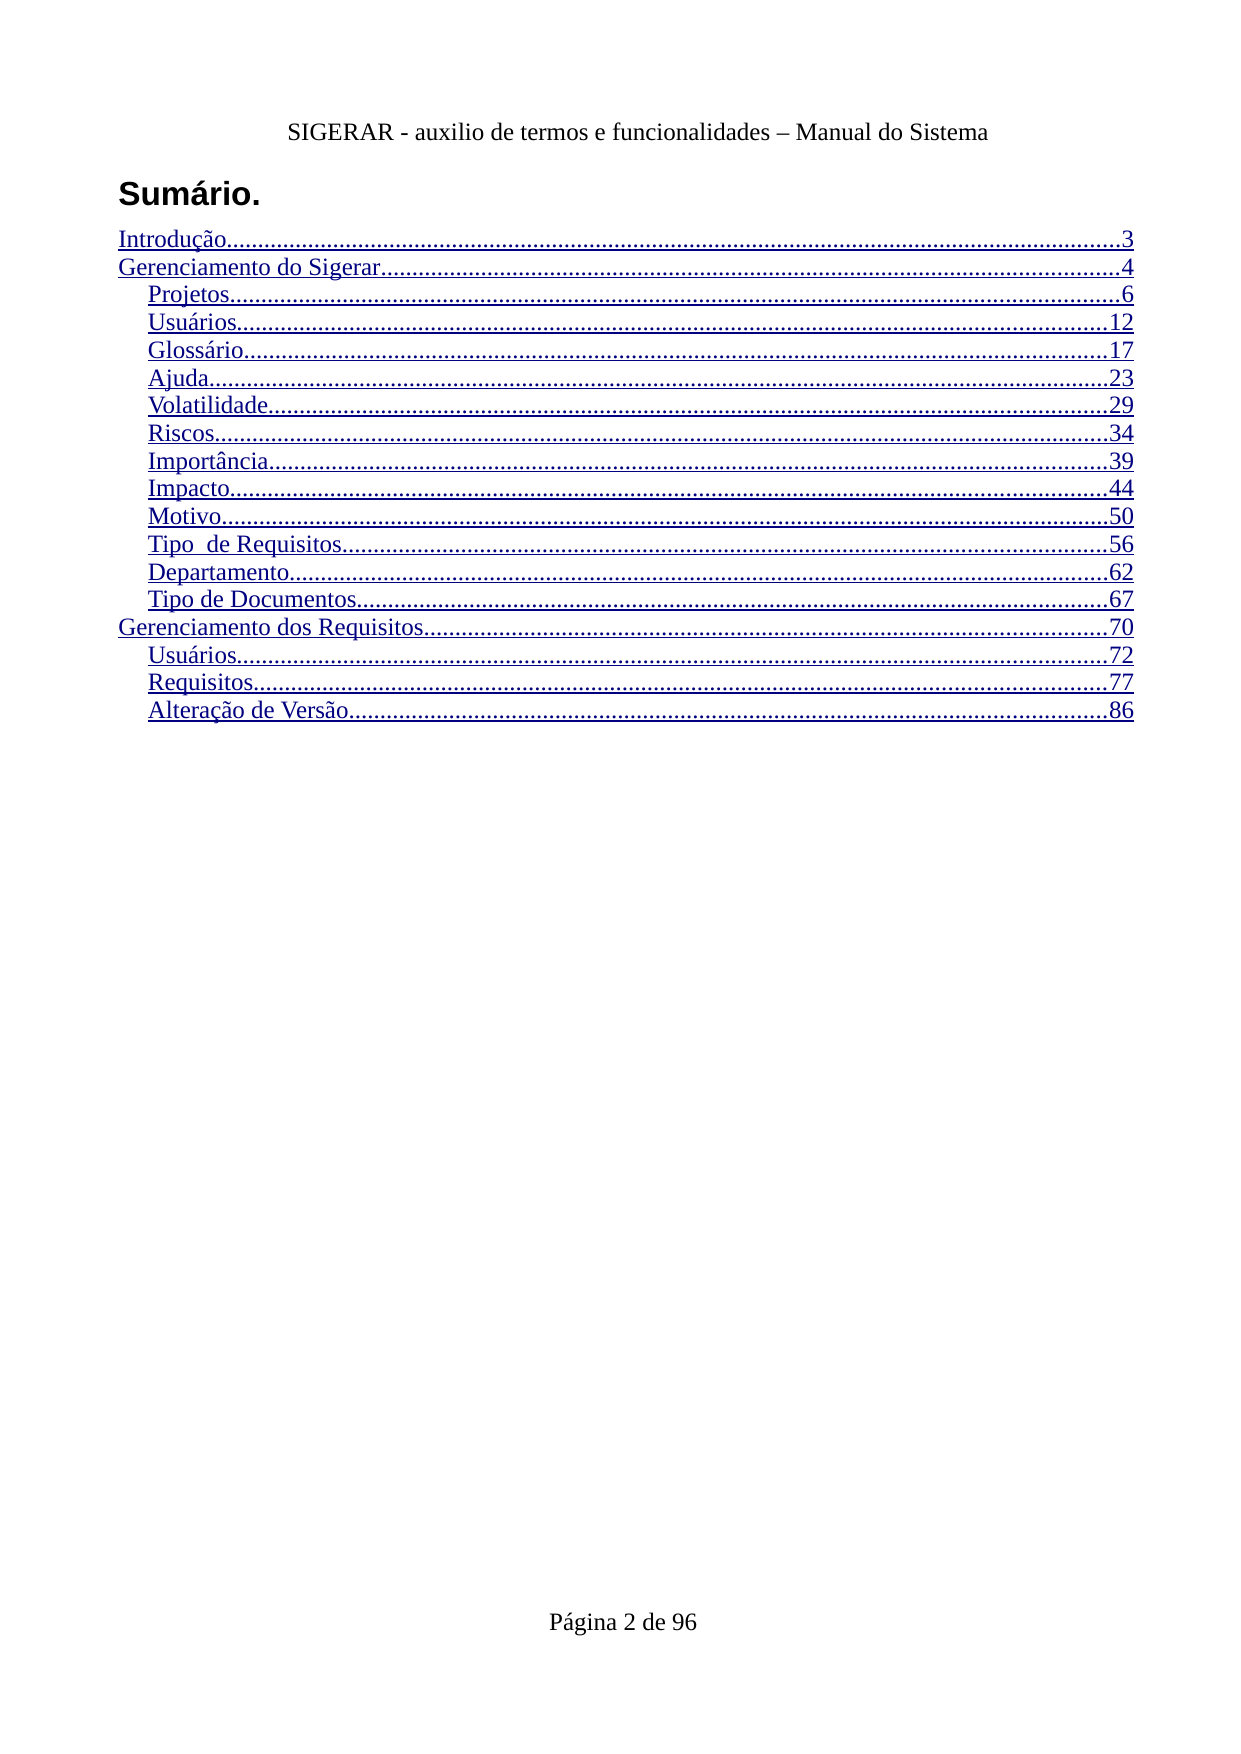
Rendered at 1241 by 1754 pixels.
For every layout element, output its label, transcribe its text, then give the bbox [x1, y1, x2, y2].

text Gerenciamento do Sigerar 4 [118, 253, 1134, 277]
text Impacto 44 [148, 474, 1134, 498]
text Alteração de Versão 86 [148, 696, 1134, 720]
text Gerenciamento dos Requisitos 70 [118, 613, 1134, 637]
text Projetos 6 [148, 281, 1134, 304]
text Departamento 62 [148, 558, 1134, 582]
subtitle Sumário. [118, 175, 1134, 213]
text Riscos 34 [148, 419, 1134, 443]
text Usuários 72 [148, 641, 1134, 665]
text Glossário 17 [148, 336, 1134, 360]
text Tipo de Requisitos 56 [148, 530, 1134, 554]
text Importância 39 [148, 447, 1134, 471]
text Volatilidade 29 [148, 391, 1134, 415]
text Motivo 50 [148, 502, 1134, 526]
text Requisitos 77 [148, 668, 1134, 692]
text Introdução 3 [118, 225, 1134, 249]
text Ajuda 23 [148, 364, 1134, 388]
text Usuários 12 [148, 308, 1134, 332]
text Tipo de Documentos 67 [148, 585, 1134, 609]
